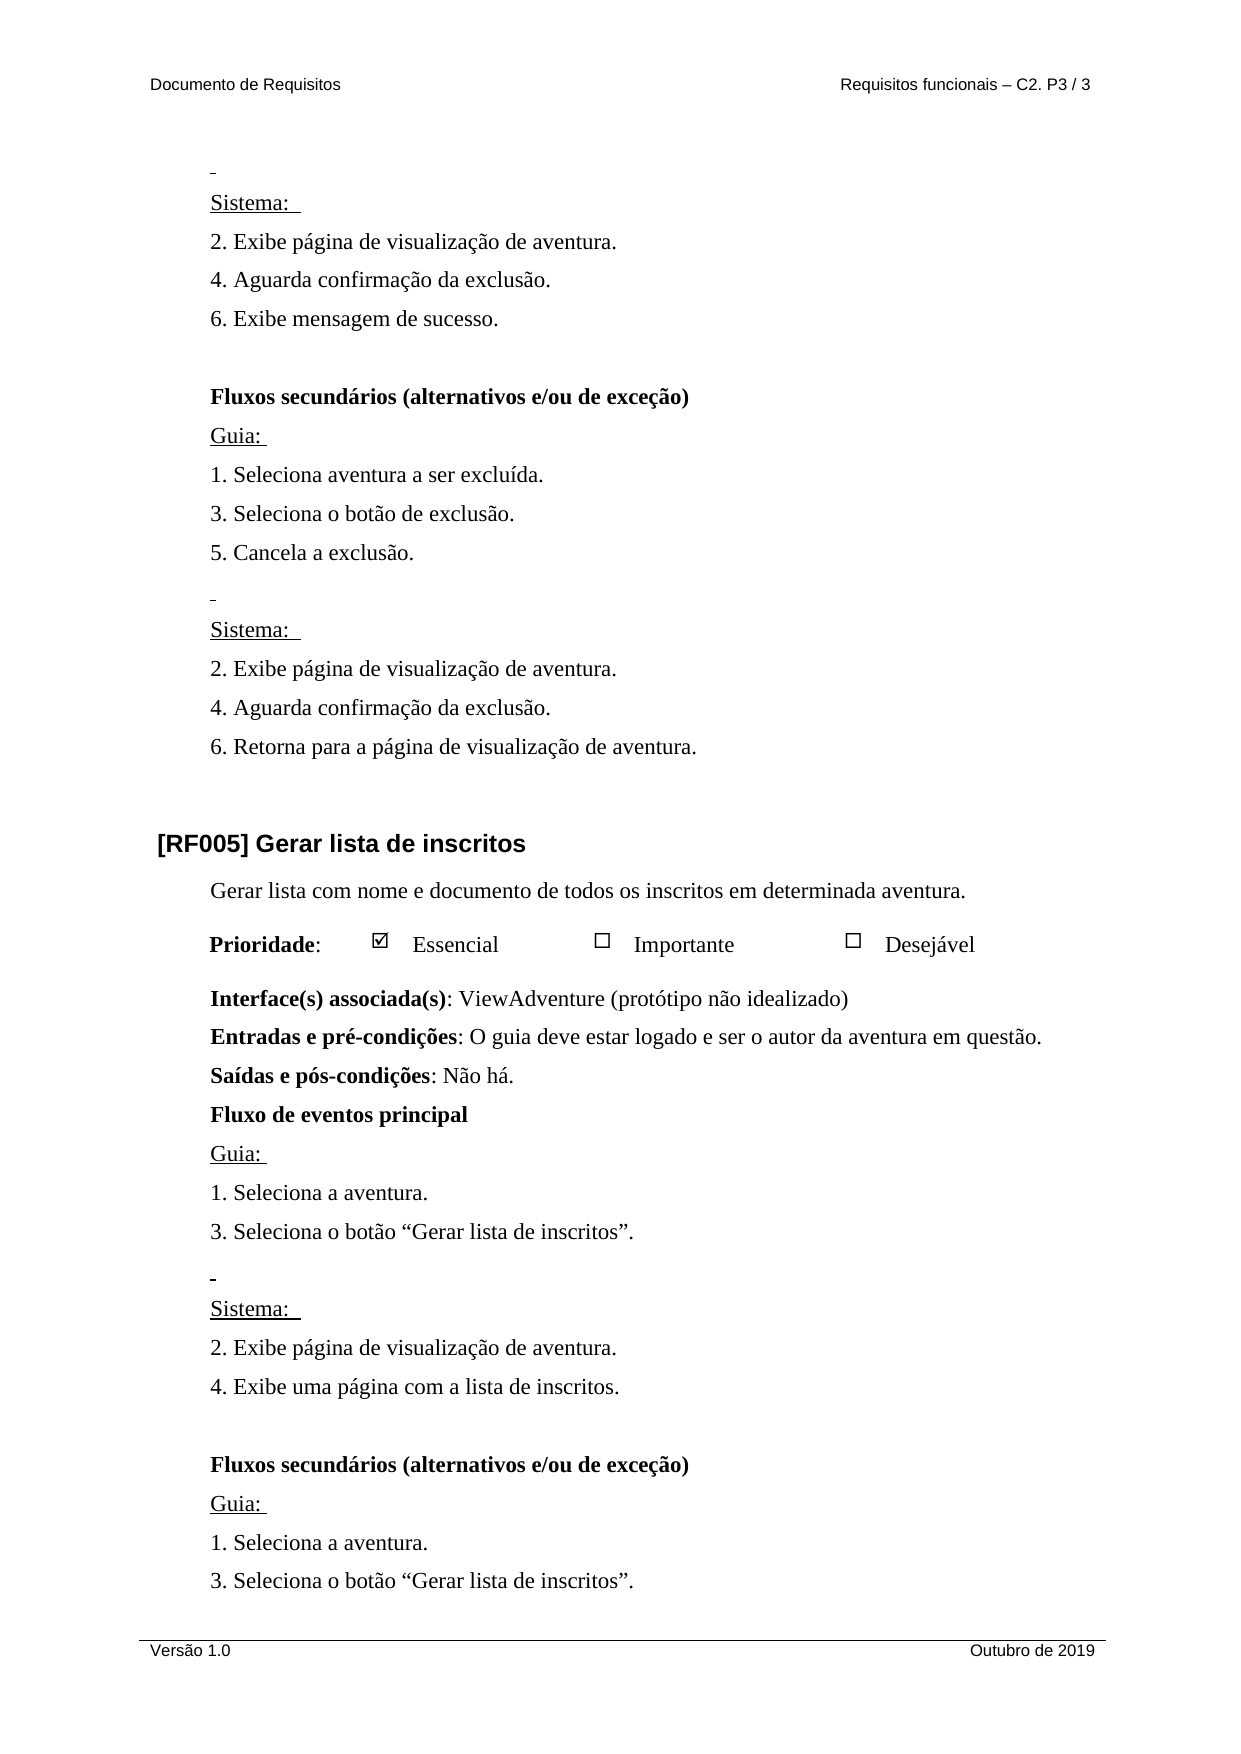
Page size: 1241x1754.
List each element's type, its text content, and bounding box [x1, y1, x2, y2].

text 5. Cancela a exclusão. [210, 538, 1090, 565]
text Fluxo de eventos principal [210, 1101, 1090, 1127]
text 3. Seleciona o botão “Gerar lista de inscritos”. [210, 1567, 1090, 1594]
text Fluxos secundários (alternativos e/ou de exceção) [210, 383, 1090, 409]
text 6. Retorna para a página de visualização de aventura. [210, 733, 1090, 759]
table_header Prioridade: [194, 909, 357, 978]
text Entradas e pré-condições: O guia deve estar logado e ser o autor da aventura em questão. [210, 1023, 1090, 1050]
text Gerar lista com nome e documento de todos os inscritos em determinada aventura. [210, 877, 1090, 903]
text 2. Exibe página de visualização de aventura. [210, 655, 1090, 681]
text 2. Exibe página de visualização de aventura. [210, 228, 1090, 254]
text Saídas e pós-condições: Não há. [210, 1062, 1090, 1089]
text 2. Exibe página de visualização de aventura. [210, 1334, 1090, 1361]
text Guia: [210, 1140, 1090, 1166]
table_header Importante [623, 909, 829, 978]
text 1. Seleciona aventura a ser excluída. [210, 461, 1090, 487]
table_header  [357, 909, 401, 978]
text 4. Aguarda confirmação da exclusão. [210, 694, 1090, 720]
text Interface(s) associada(s): ViewAdventure (protótipo não idealizado) [210, 984, 1090, 1011]
text Guia: [210, 1490, 1090, 1516]
table_header  [578, 909, 622, 978]
table_header Desejável [874, 909, 1017, 978]
text Guia: [210, 422, 1090, 448]
text 4. Aguarda confirmação da exclusão. [210, 267, 1090, 293]
text 1. Seleciona a aventura. [210, 1179, 1090, 1205]
text Fluxos secundários (alternativos e/ou de exceção) [210, 1451, 1090, 1477]
text 1. Seleciona a aventura. [210, 1528, 1090, 1555]
text Sistema: [210, 616, 1090, 643]
text Sistema: [210, 1295, 1090, 1322]
table_header  [829, 909, 873, 978]
text 3. Seleciona o botão de exclusão. [210, 500, 1090, 526]
text 4. Exibe uma página com a lista de inscritos. [210, 1373, 1090, 1399]
text Sistema: [210, 189, 1090, 215]
text 3. Seleciona o botão “Gerar lista de inscritos”. [210, 1218, 1090, 1244]
table_header Essencial [401, 909, 578, 978]
text [RF005] Gerar lista de inscritos [150, 829, 1090, 858]
text 6. Exibe mensagem de sucesso. [210, 305, 1090, 332]
